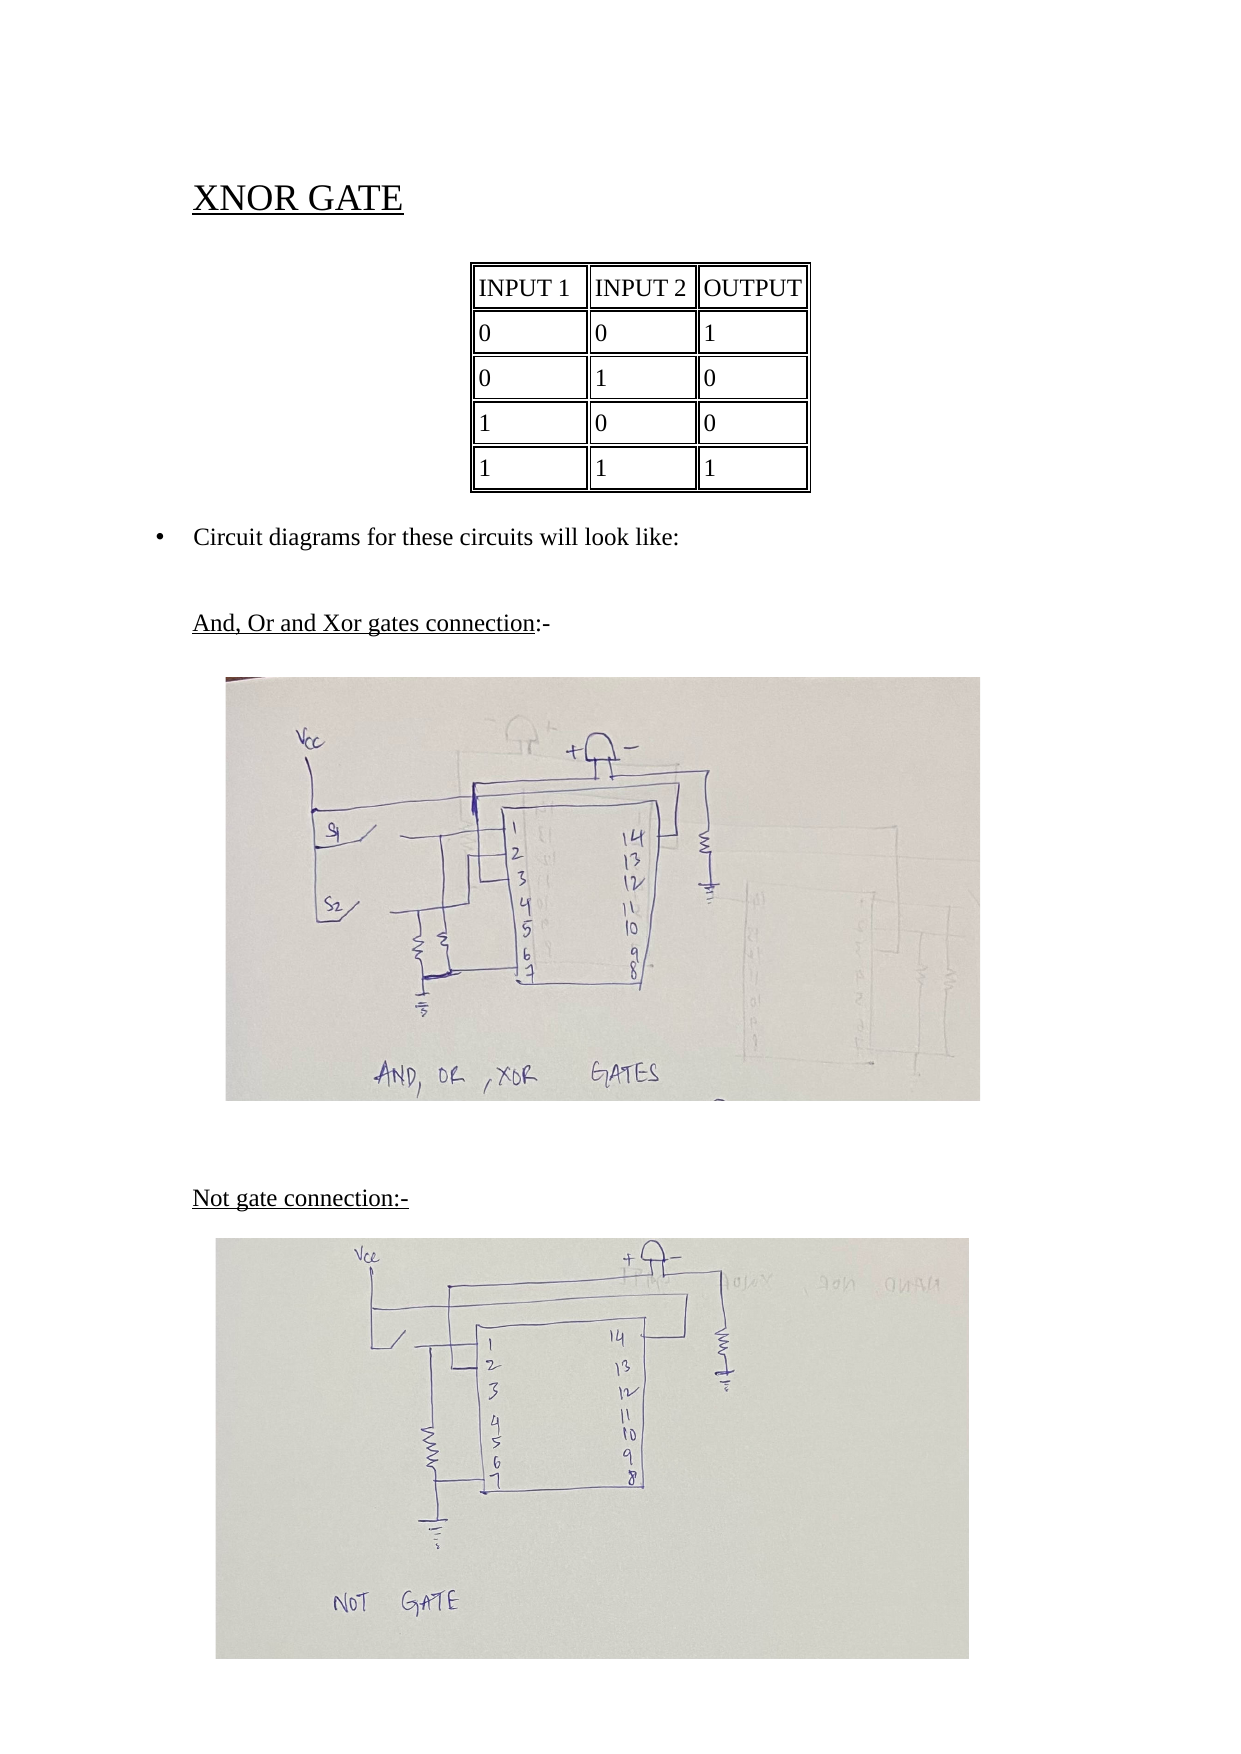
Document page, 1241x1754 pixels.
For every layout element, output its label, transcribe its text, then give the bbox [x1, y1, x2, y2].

table_cell 0 [475, 357, 586, 397]
table_cell 1 [475, 403, 586, 443]
text Not gate connection:- [118, 1183, 1122, 1212]
table_cell 1 [591, 357, 695, 397]
text And, Or and Xor gates connection:- [118, 608, 1122, 637]
table_header INPUT 2 [591, 267, 695, 307]
picture [225, 677, 981, 1101]
table_cell 0 [700, 403, 806, 443]
table_cell 1 [700, 312, 806, 352]
table_header OUTPUT [700, 267, 806, 307]
table_cell 0 [475, 312, 586, 352]
table_cell 0 [700, 357, 806, 397]
table_cell 1 [700, 448, 806, 488]
table_cell 1 [591, 448, 695, 488]
table_header INPUT 1 [475, 267, 586, 307]
text XNOR GATE [118, 176, 1122, 219]
picture [215, 1238, 969, 1659]
list Circuit diagrams for these circuits will look like: [156, 522, 1122, 550]
table_cell 1 [475, 448, 586, 488]
table_cell 0 [591, 403, 695, 443]
table_cell 0 [591, 312, 695, 352]
